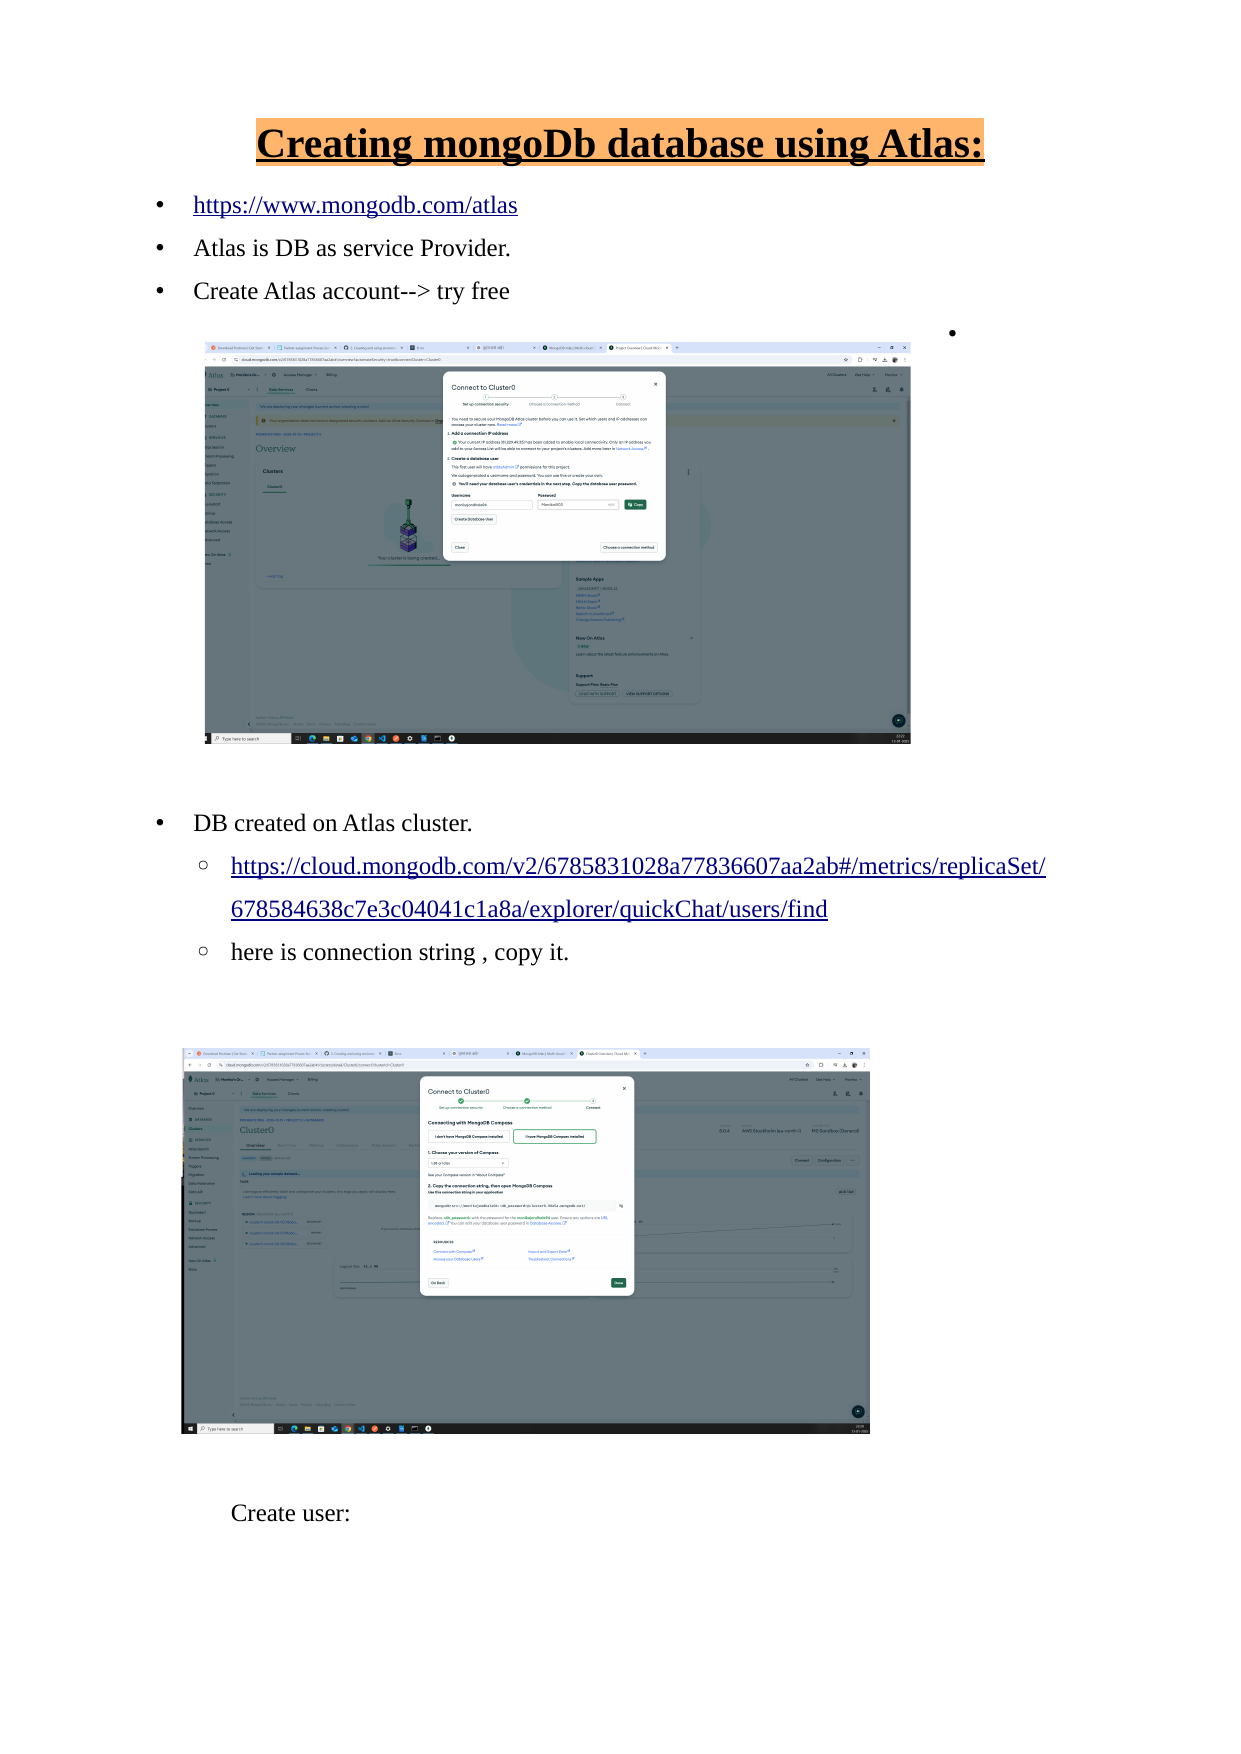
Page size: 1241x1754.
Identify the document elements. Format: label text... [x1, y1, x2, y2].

list Create Atlas account--> try free [156, 276, 1122, 305]
list Create user: [193, 1455, 1122, 1570]
list https://www.mongodb.com/atlas [156, 190, 1122, 219]
text Creating mongoDb database using Atlas: [118, 118, 1122, 166]
list DB created on Atlas cluster. [156, 808, 1122, 837]
list Atlas is DB as service Provider. [156, 233, 1122, 262]
list https://cloud.mongodb.com/v2/6785831028a77836607aa2ab#/metrics/replicaSet/678584638c7e3c04041c1a8a/explorer/quickChat/users/find [193, 851, 1122, 923]
list here is connection string , copy it. [193, 937, 1122, 1311]
